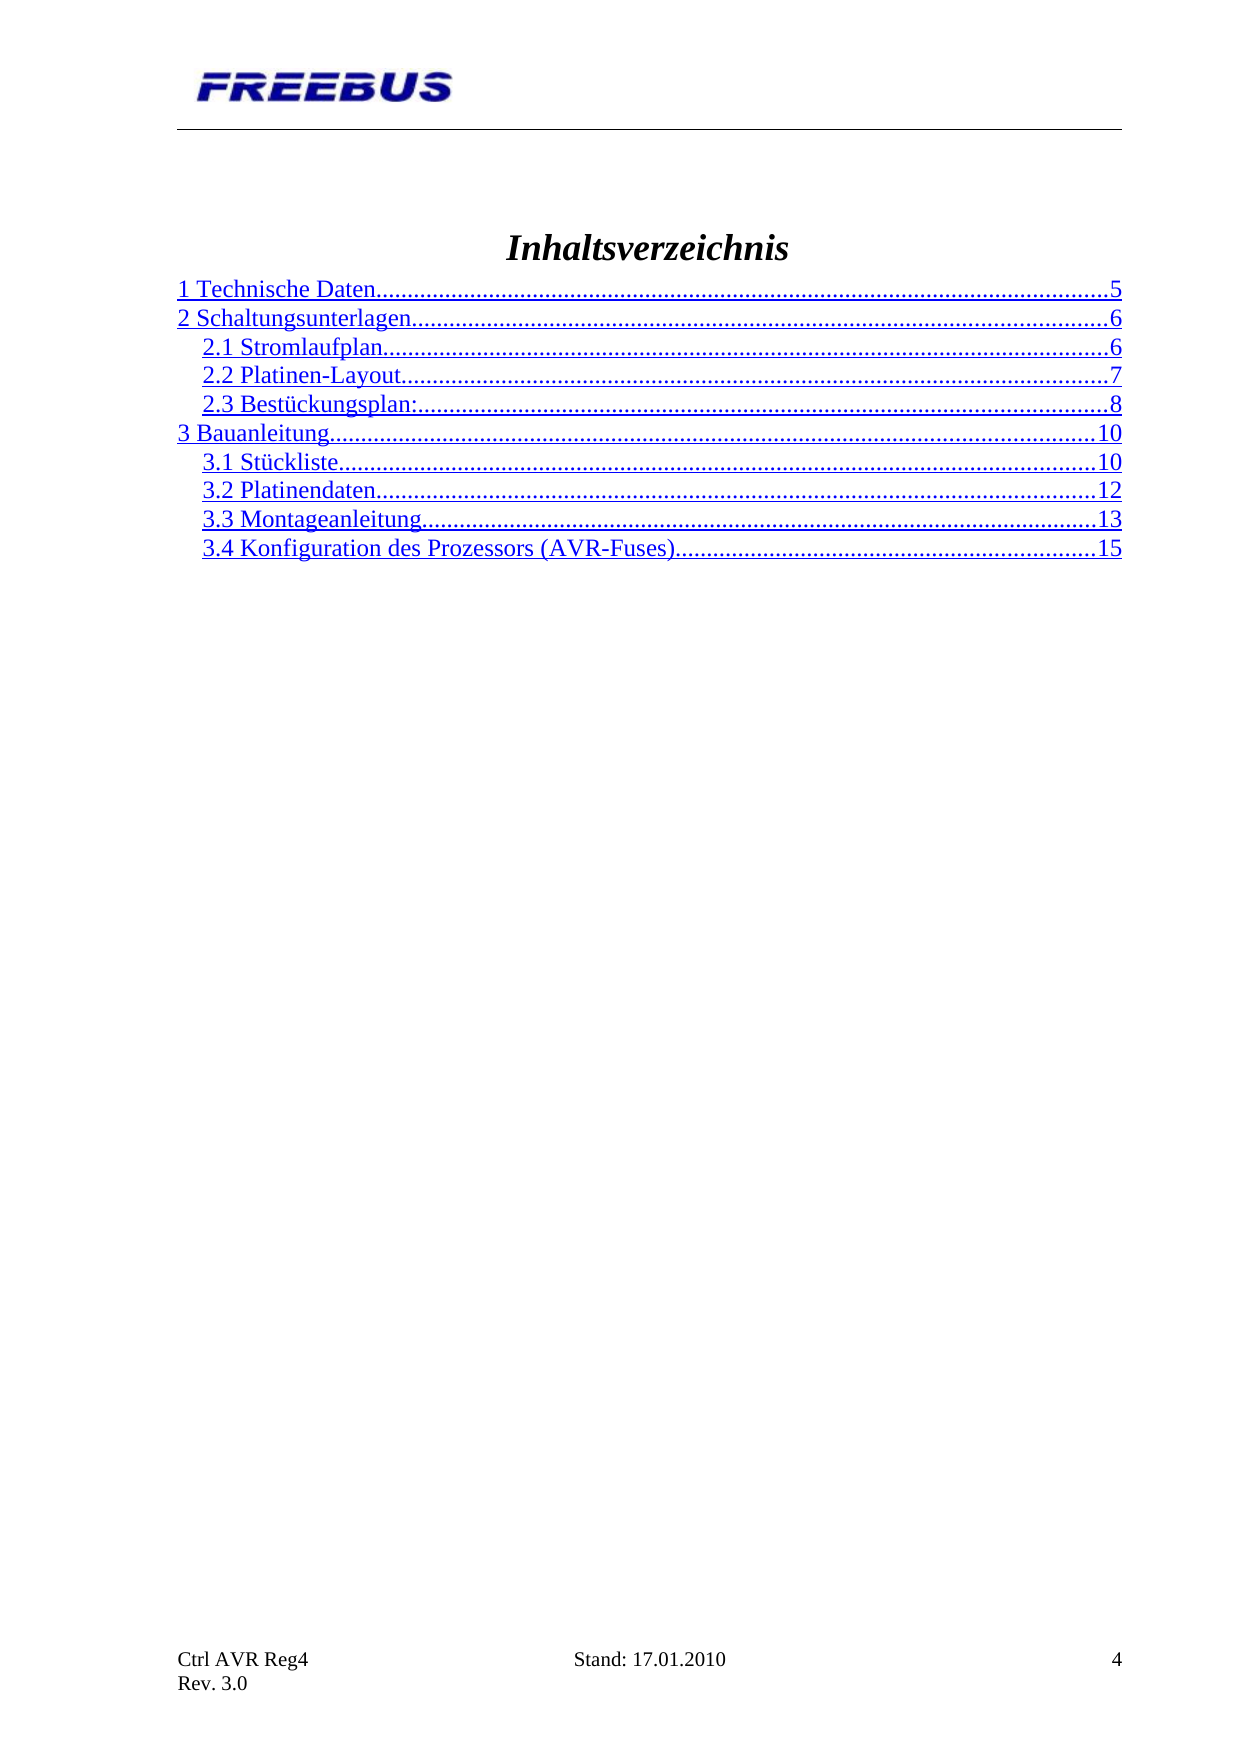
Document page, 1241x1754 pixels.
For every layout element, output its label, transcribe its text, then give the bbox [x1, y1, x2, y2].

text 2.2 Platinen-Layout 7 [202, 361, 1122, 386]
text 2.3 Bestückungsplan: 8 [202, 389, 1122, 414]
picture [193, 68, 453, 104]
title Inhaltsverzeichnis [177, 225, 1122, 268]
text 3.2 Platinendaten 12 [202, 476, 1122, 501]
text 3.4 Konfiguration des Prozessors (AVR-Fuses) 15 [202, 533, 1122, 558]
text 2 Schaltungsunterlagen 6 [177, 303, 1122, 328]
text 3.3 Montageanleitung 13 [202, 504, 1122, 529]
text 3 Bauanleitung 10 [177, 418, 1122, 443]
text 2.1 Stromlaufplan 6 [202, 332, 1122, 357]
text 1 Technische Daten 5 [177, 274, 1122, 299]
text 3.1 Stückliste 10 [202, 447, 1122, 472]
